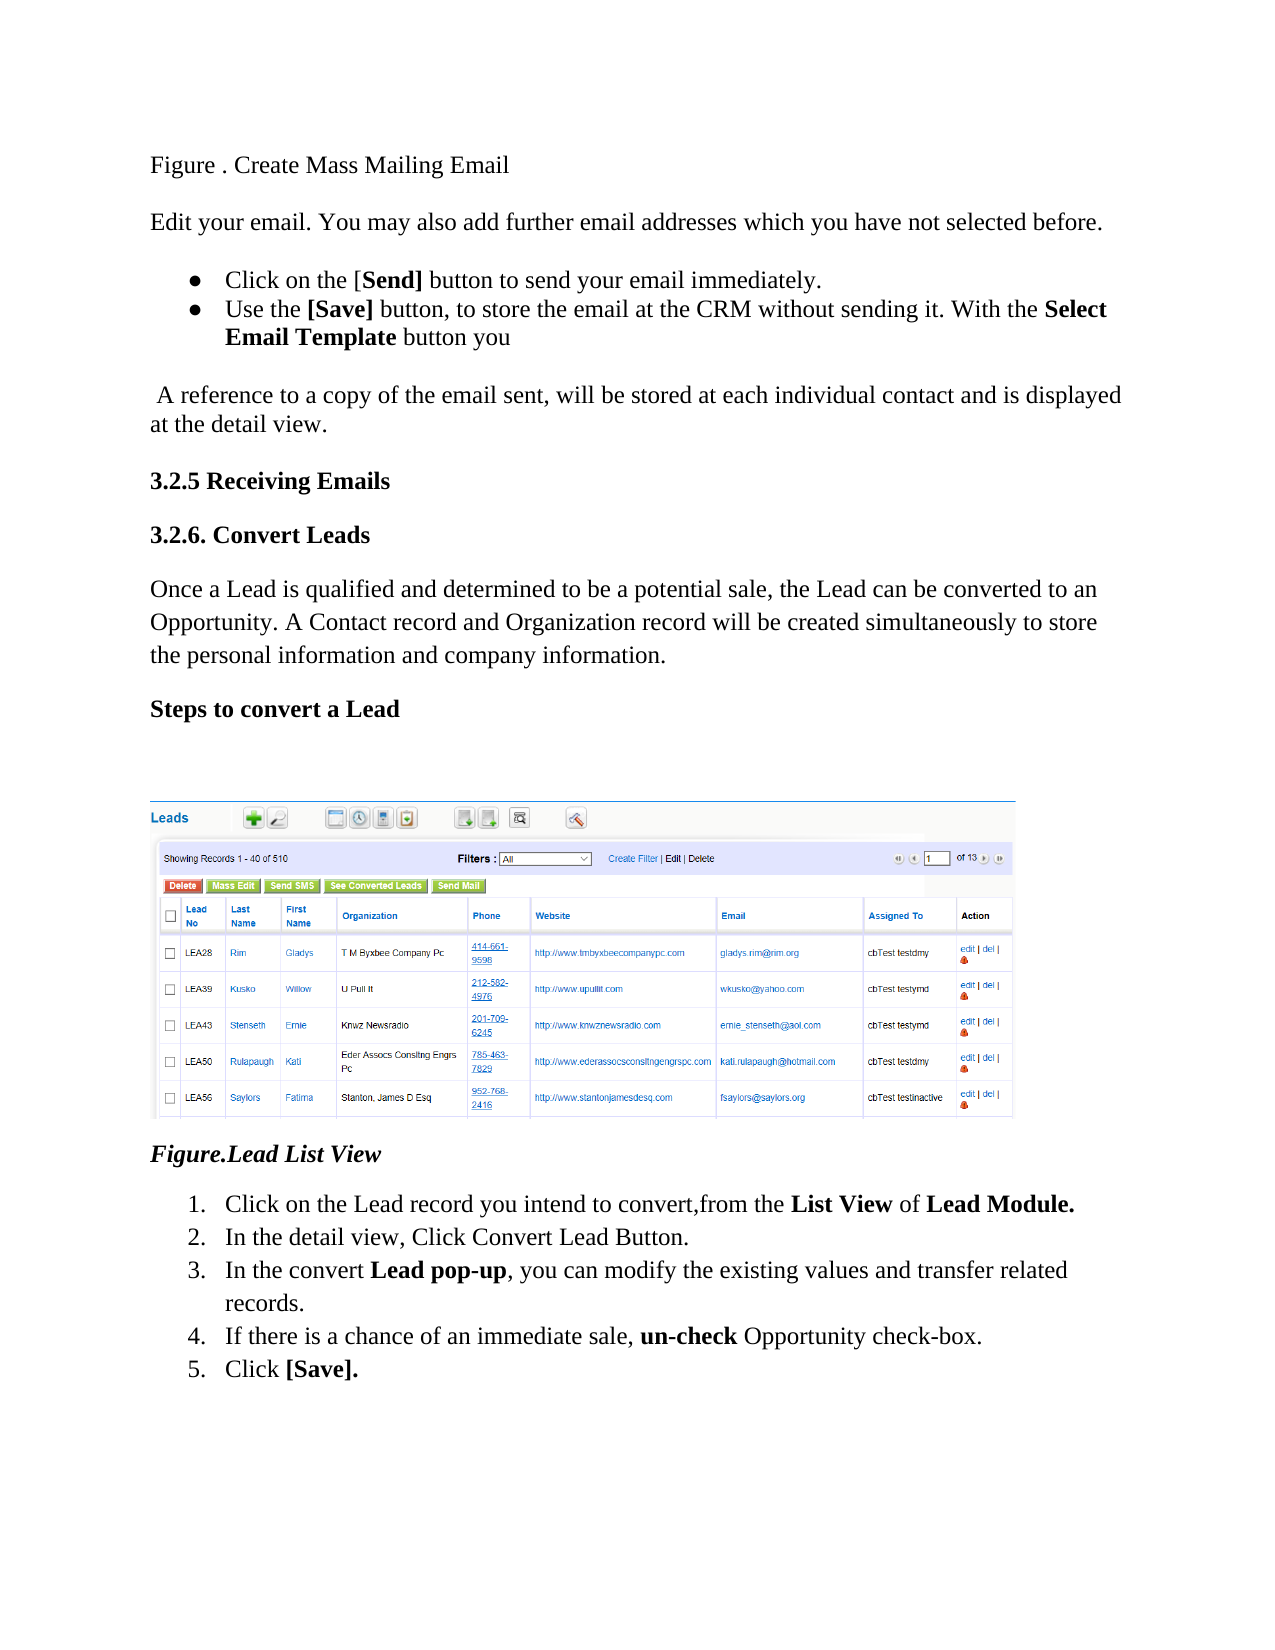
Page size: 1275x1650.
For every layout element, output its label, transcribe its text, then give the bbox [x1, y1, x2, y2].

list In the convert Lead pop-up, you can modify the existing values and transfer related records. [187, 1255, 1125, 1317]
text 3.2.6. Convert Leads [150, 520, 1125, 549]
text Once a Lead is qualified and determined to be a potential sale, the Lead can be converted to an Opportunity. A Contact record and Organization record will be created simultaneously to store the personal information and company information. [150, 574, 1125, 669]
list Click [Save]. [187, 1354, 1125, 1383]
text Figure.Lead List View [150, 1139, 1125, 1168]
text 3.2.5 Receiving Emails [150, 466, 1125, 495]
list If there is a chance of an immediate sale, un-check Opportunity check-box. [187, 1321, 1125, 1350]
list Click on the Lead record you intend to convert,from the List View of Lead Module. [187, 1189, 1125, 1218]
text Steps to convert a Lead [150, 694, 1125, 723]
list In the detail view, Click Convert Lead Button. [187, 1222, 1125, 1251]
list Use the [Save] button, to store the email at the CRM without sending it. With the Select Email Template button you [187, 294, 1125, 351]
text A reference to a copy of the email sent, will be stored at each individual contact and is displayed at the detail view. [150, 380, 1125, 437]
text Edit your email. You may also add further email addresses which you have not selected before. [150, 207, 1125, 236]
list Click on the [Send] button to send your email immediately. [187, 265, 1125, 294]
text Figure . Create Mass Mailing Email [150, 150, 1125, 179]
picture [150, 801, 1016, 1119]
